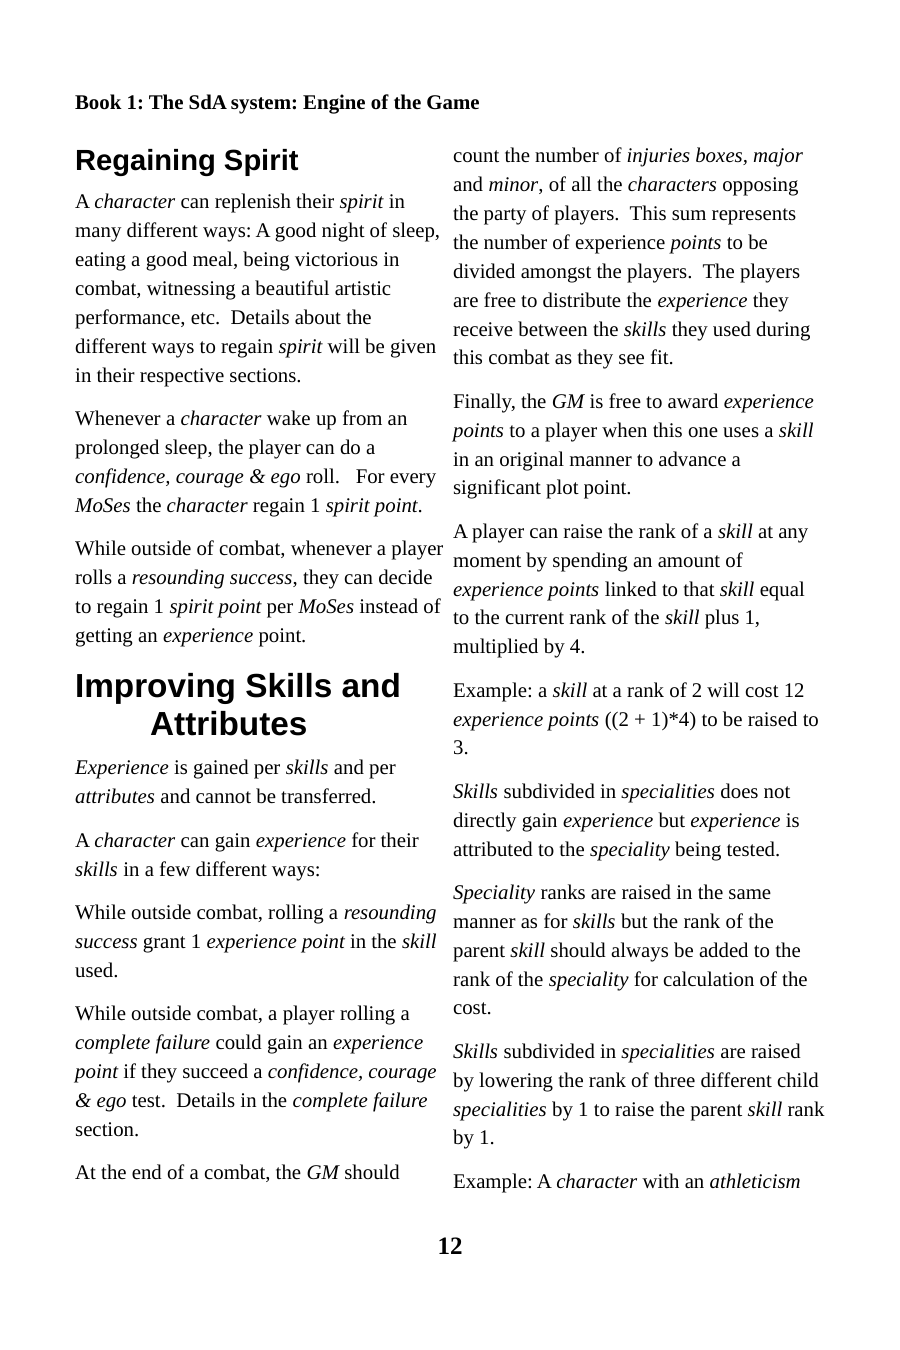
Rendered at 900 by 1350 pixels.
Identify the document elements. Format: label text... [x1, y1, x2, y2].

text count the number of injuries boxes, major and minor, of all the characters opposing the party of players. This sum represents the number of experience points to be divided amongst the players. The players are free to distribute the experience they receive between the skills they used during this combat as they see fit. [453, 143, 825, 369]
subtitle Regaining Spirit [75, 143, 447, 177]
text A player can raise the rank of a skill at any moment by spending an amount of experience points linked to that skill equal to the current rank of the skill plus 1, multiplied by 4. [453, 519, 825, 658]
text A character can replenish their spirit in many different ways: A good night of sleep, eating a good meal, being victorious in combat, witnessing a beautiful artistic performance, etc. Details about the different ways to regain spirit will be given in their respective sections. [75, 189, 447, 387]
text While outside combat, a player rolling a complete failure could gain an experience point if they succeed a confidence, courage & ego test. Details in the complete failure section. [75, 1001, 447, 1141]
text Finally, the GM is free to award experience points to a player when this one uses a skill in an original manner to advance a significant plot point. [453, 389, 825, 499]
text Example: A character with an athleticism [453, 1169, 825, 1193]
text While outside combat, rolling a resounding success grant 1 experience point in the skill used. [75, 900, 447, 982]
text Experience is gained per skills and per attributes and cannot be transferred. [75, 755, 447, 808]
text Example: a skill at a rank of 2 will cost 12 experience points ((2 + 1)*4) to be raised to 3. [453, 678, 825, 759]
text While outside of combat, whenever a player rolls a resounding success, they can decide to regain 1 spirit point per MoSes instead of getting an experience point. [75, 536, 447, 647]
text At the end of a combat, the GM should [75, 1160, 447, 1184]
text A character can gain experience for their skills in a few different ways: [75, 828, 447, 881]
text Skills subdivided in specialities are raised by lowering the rank of three different child specialities by 1 to raise the parent skill rank by 1. [453, 1039, 825, 1149]
text Whenever a character wake up from an prolonged sleep, the player can do a confidence, courage & ego roll. For every MoSes the character regain 1 spirit point. [75, 406, 447, 517]
text Skills subdivided in specialities does not directly gain experience but experience is attributed to the speciality being tested. [453, 779, 825, 861]
text Speciality ranks are raised in the same manner as for skills but the rank of the parent skill should always be added to the rank of the speciality for calculation of the cost. [453, 880, 825, 1019]
subtitle Improving Skills and Attributes [75, 666, 447, 743]
